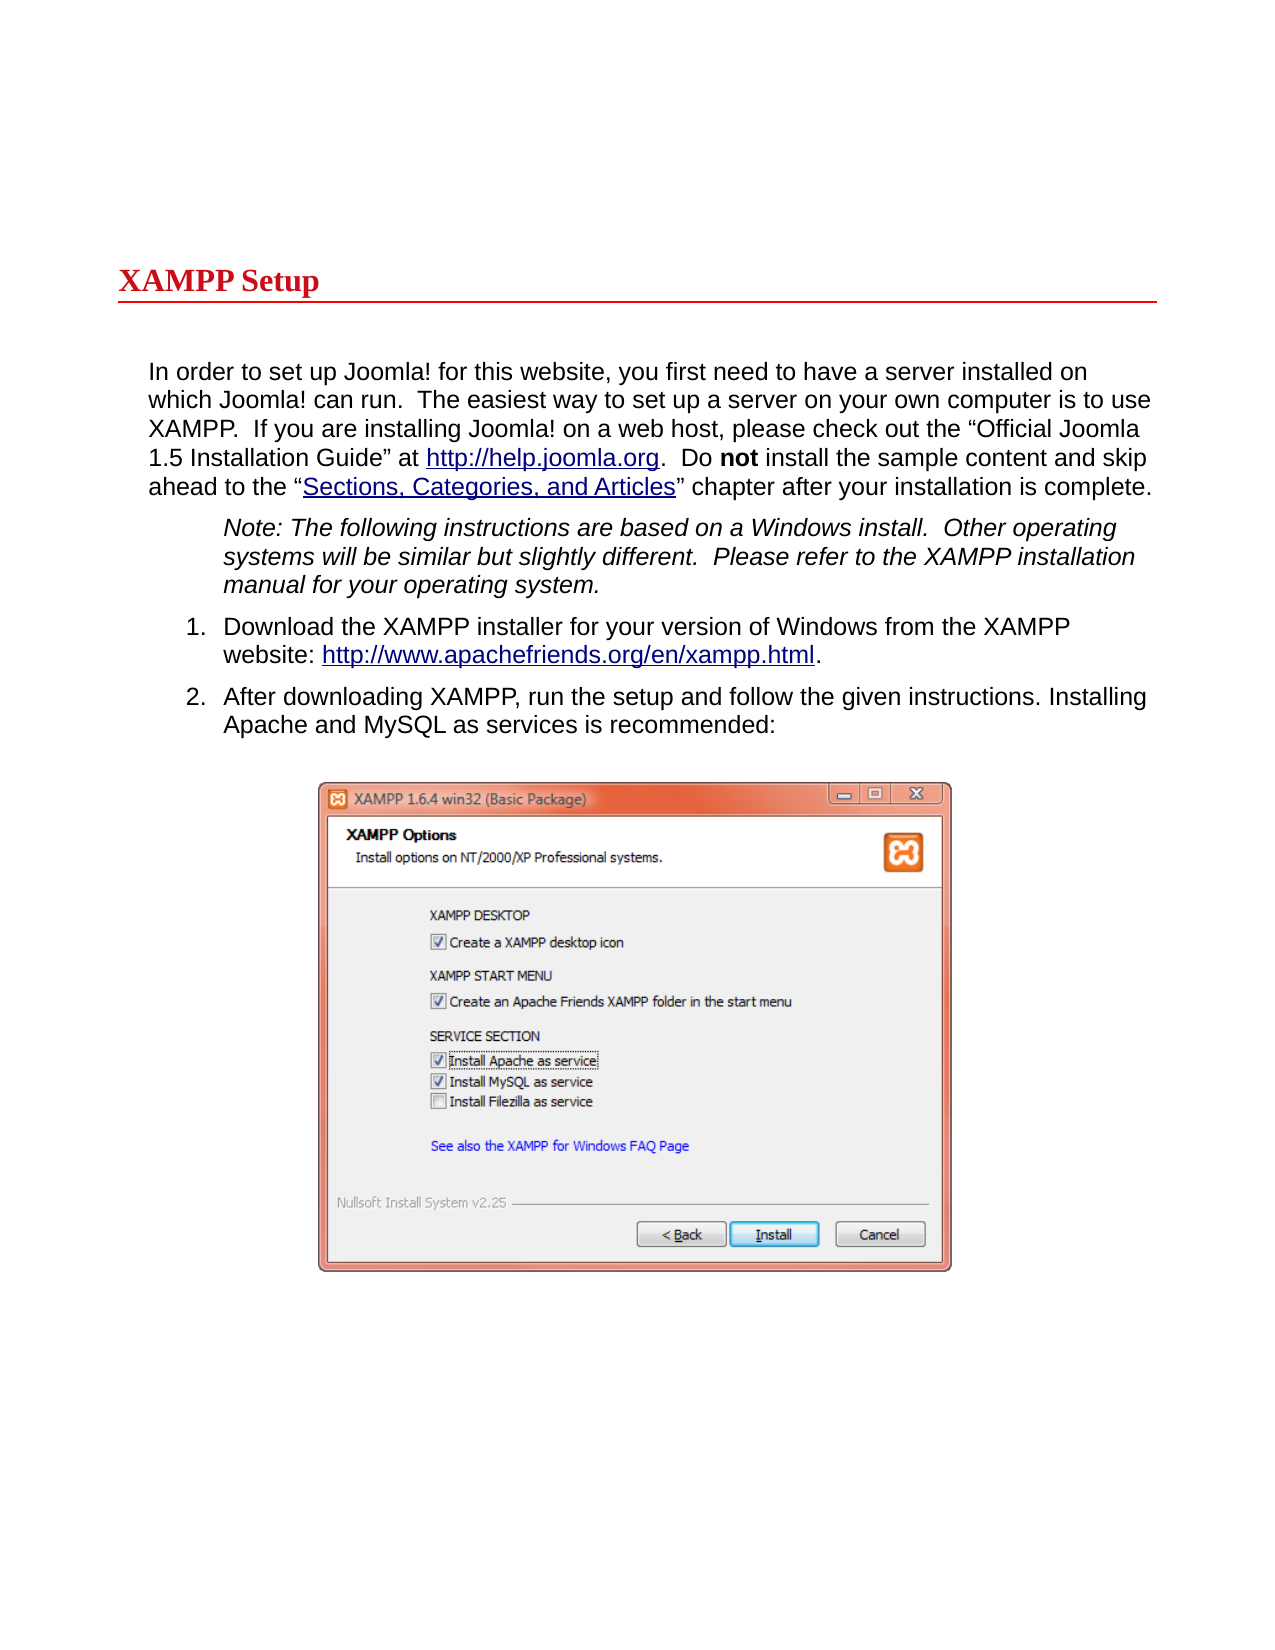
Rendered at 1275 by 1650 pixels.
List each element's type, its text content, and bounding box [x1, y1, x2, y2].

picture [301, 765, 974, 1294]
list After downloading XAMPP, run the setup and follow the given instructions. Installing Apache and MySQL as services is recommended: [186, 682, 1157, 739]
list Download the XAMPP installer for your version of Windows from the XAMPP website: http://www.apachefriends.org/en/xampp.html. [186, 612, 1157, 669]
subtitle XAMPP Setup [118, 262, 1157, 301]
text In order to set up Joomla! for this website, you first need to have a server installed on which Joomla! can run. The easiest way to set up a server on your own computer is to use XAMPP. If you are installing Joomla! on a web host, please check out the “Official Joomla 1.5 Installation Guide” at http://help.joomla.org. Do not install the sample content and skip ahead to the “Sections, Categories, and Articles” chapter after your installation is complete. [148, 357, 1157, 500]
text Note: The following instructions are based on a Windows install. Other operating systems will be similar but slightly different. Please refer to the XAMPP installation manual for your operating system. [223, 513, 1157, 599]
